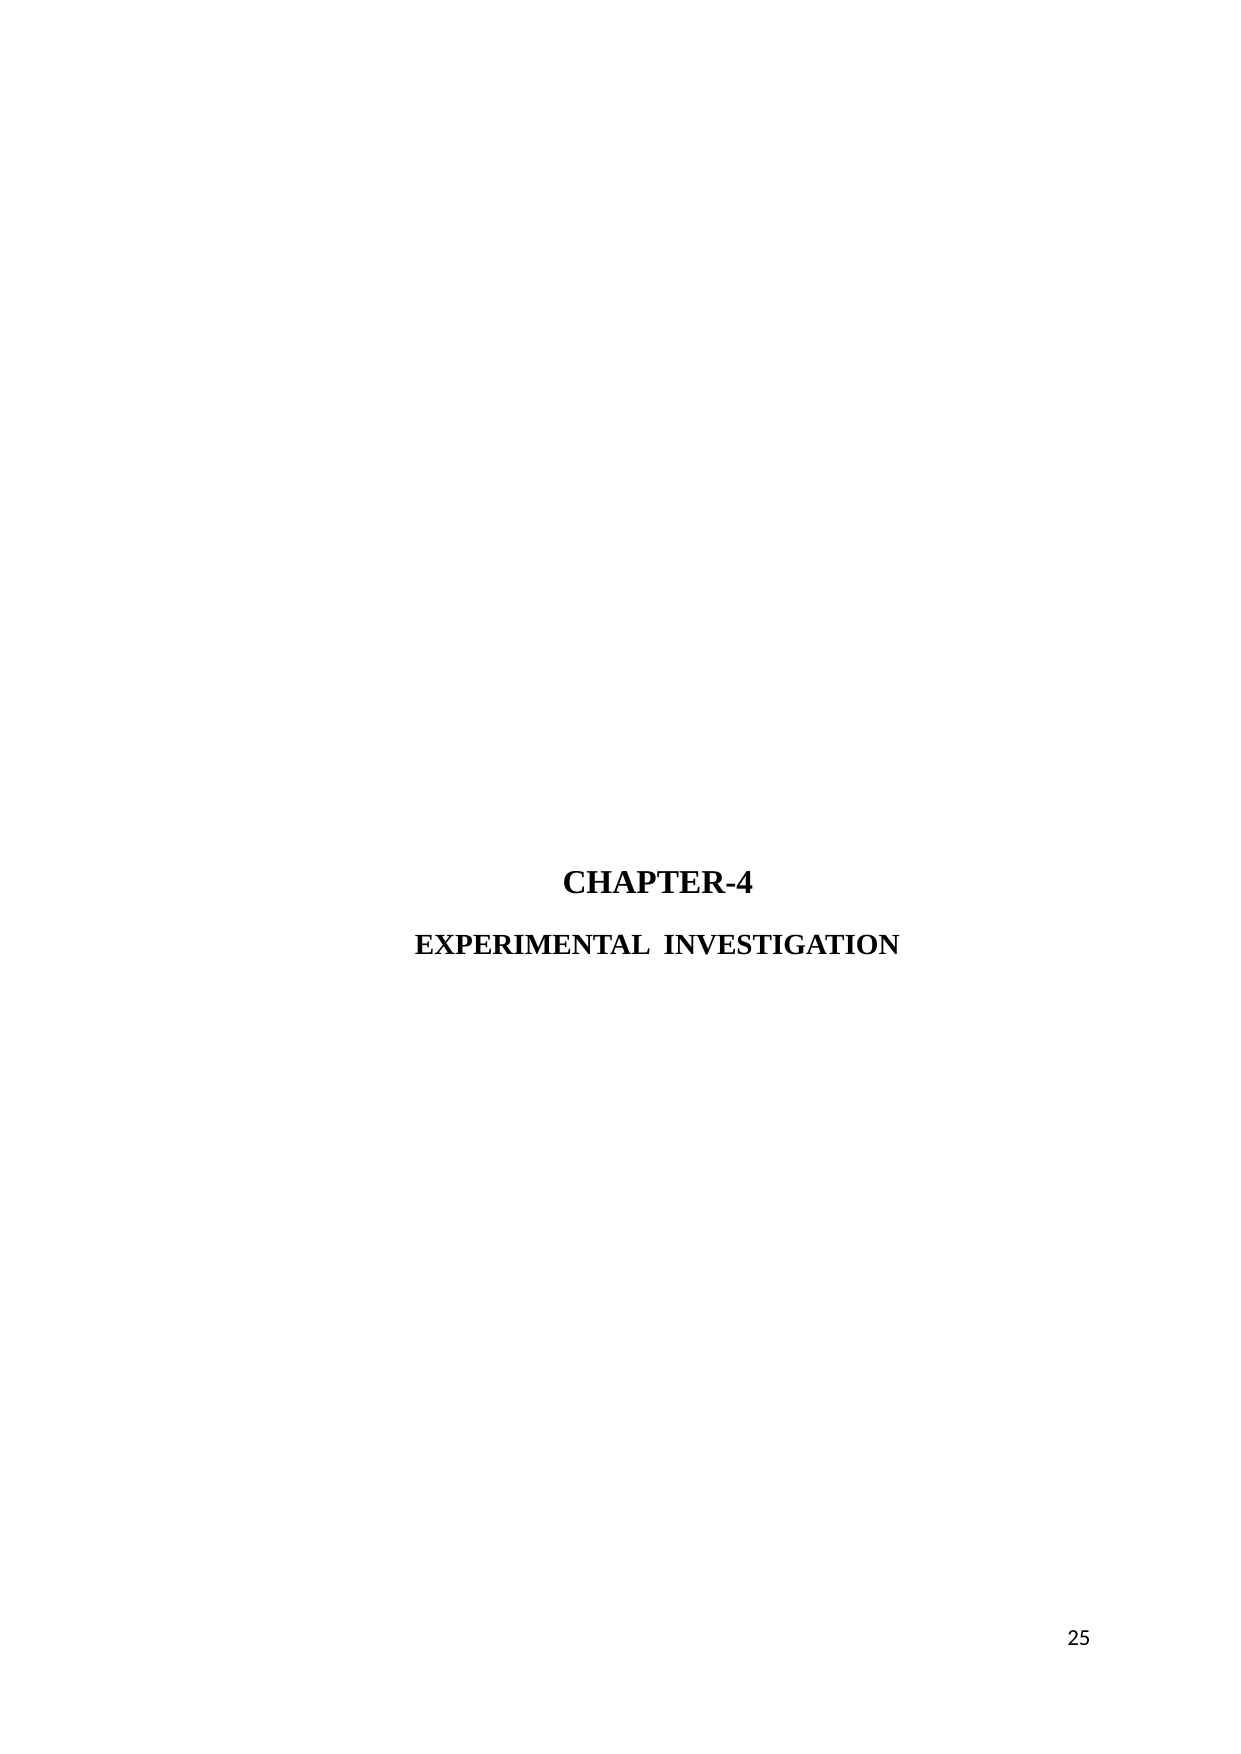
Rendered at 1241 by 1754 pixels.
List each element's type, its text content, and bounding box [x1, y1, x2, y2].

subtitle EXPERIMENTAL INVESTIGATION [225, 927, 1090, 961]
subtitle CHAPTER-4 [225, 862, 1090, 901]
